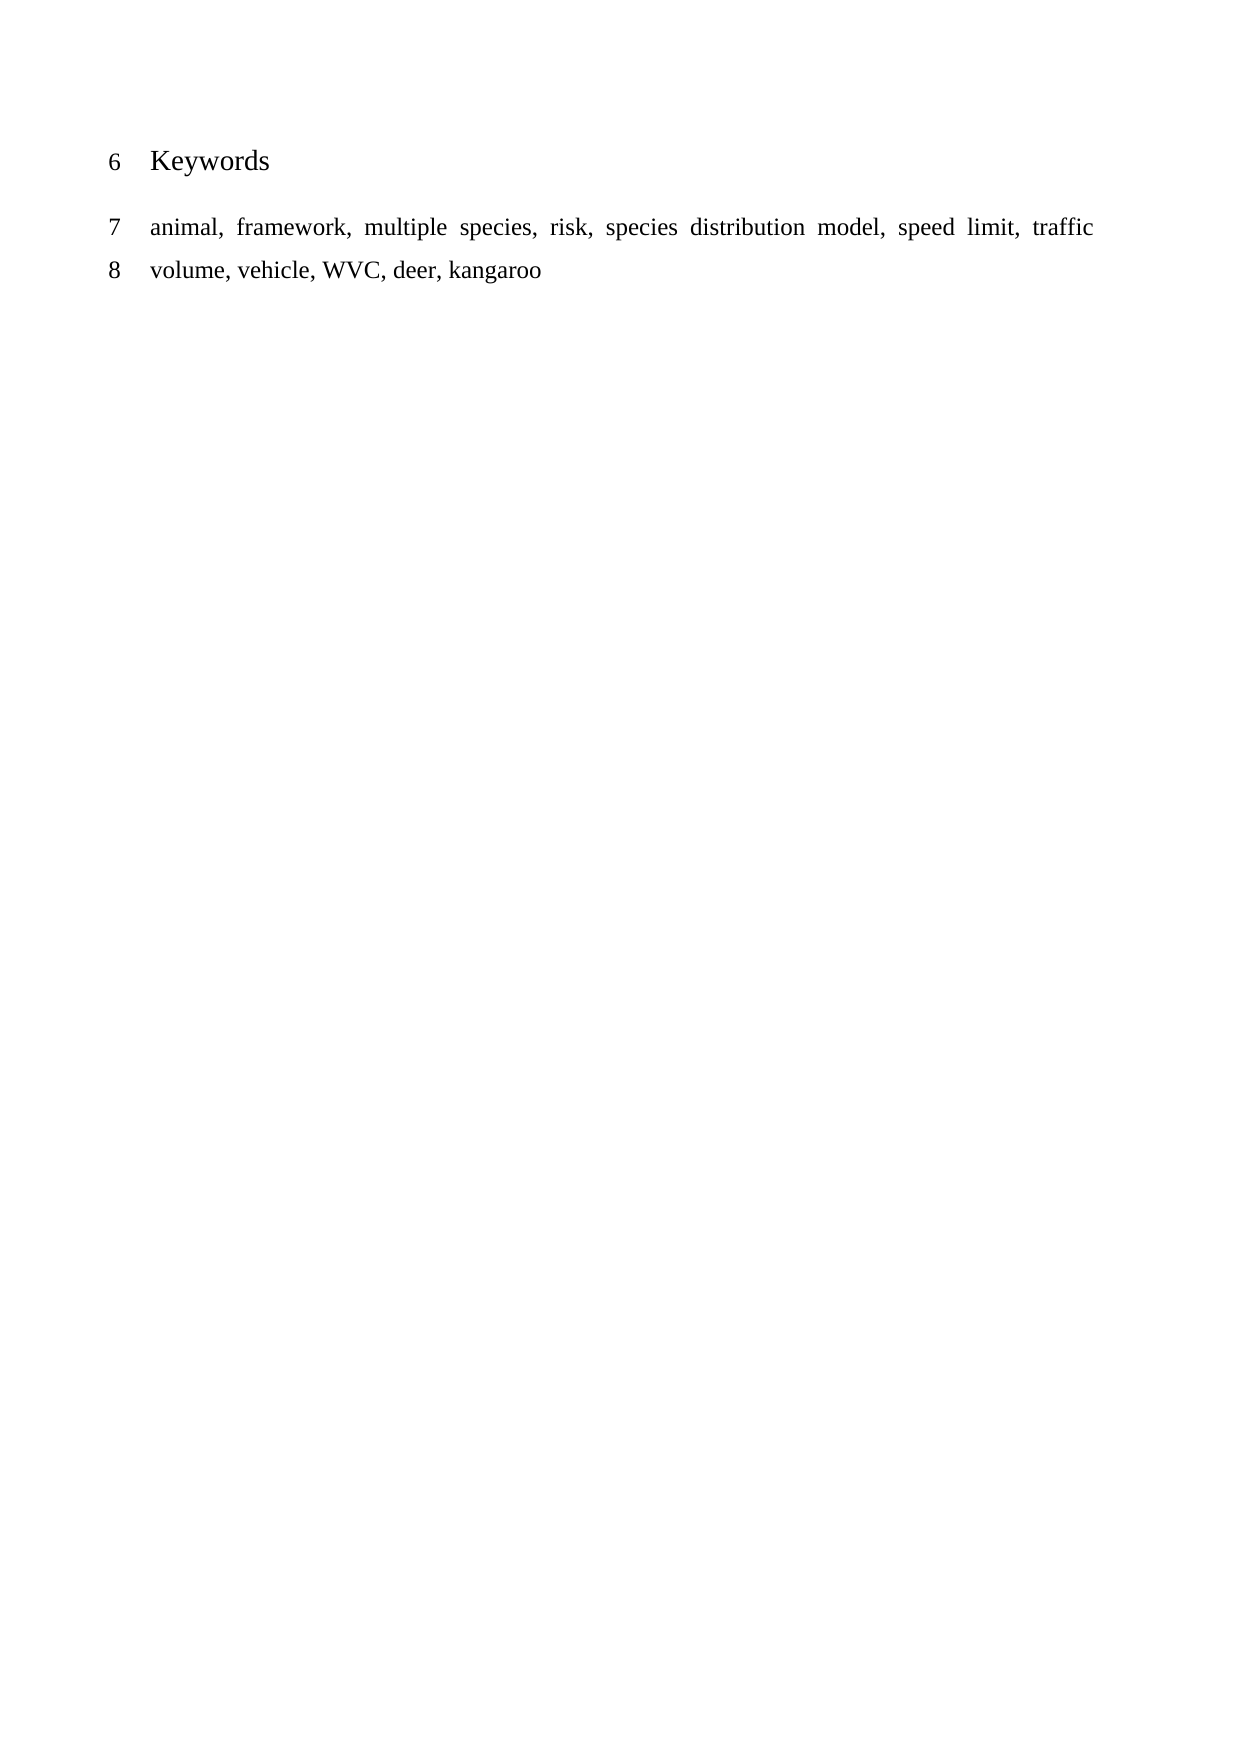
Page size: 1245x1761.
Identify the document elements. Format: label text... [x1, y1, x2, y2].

subtitle Keywords [150, 143, 1095, 177]
text animal, framework, multiple species, risk, species distribution model, speed limit, traffic volume, vehicle, WVC, deer, kangaroo [150, 212, 1095, 284]
